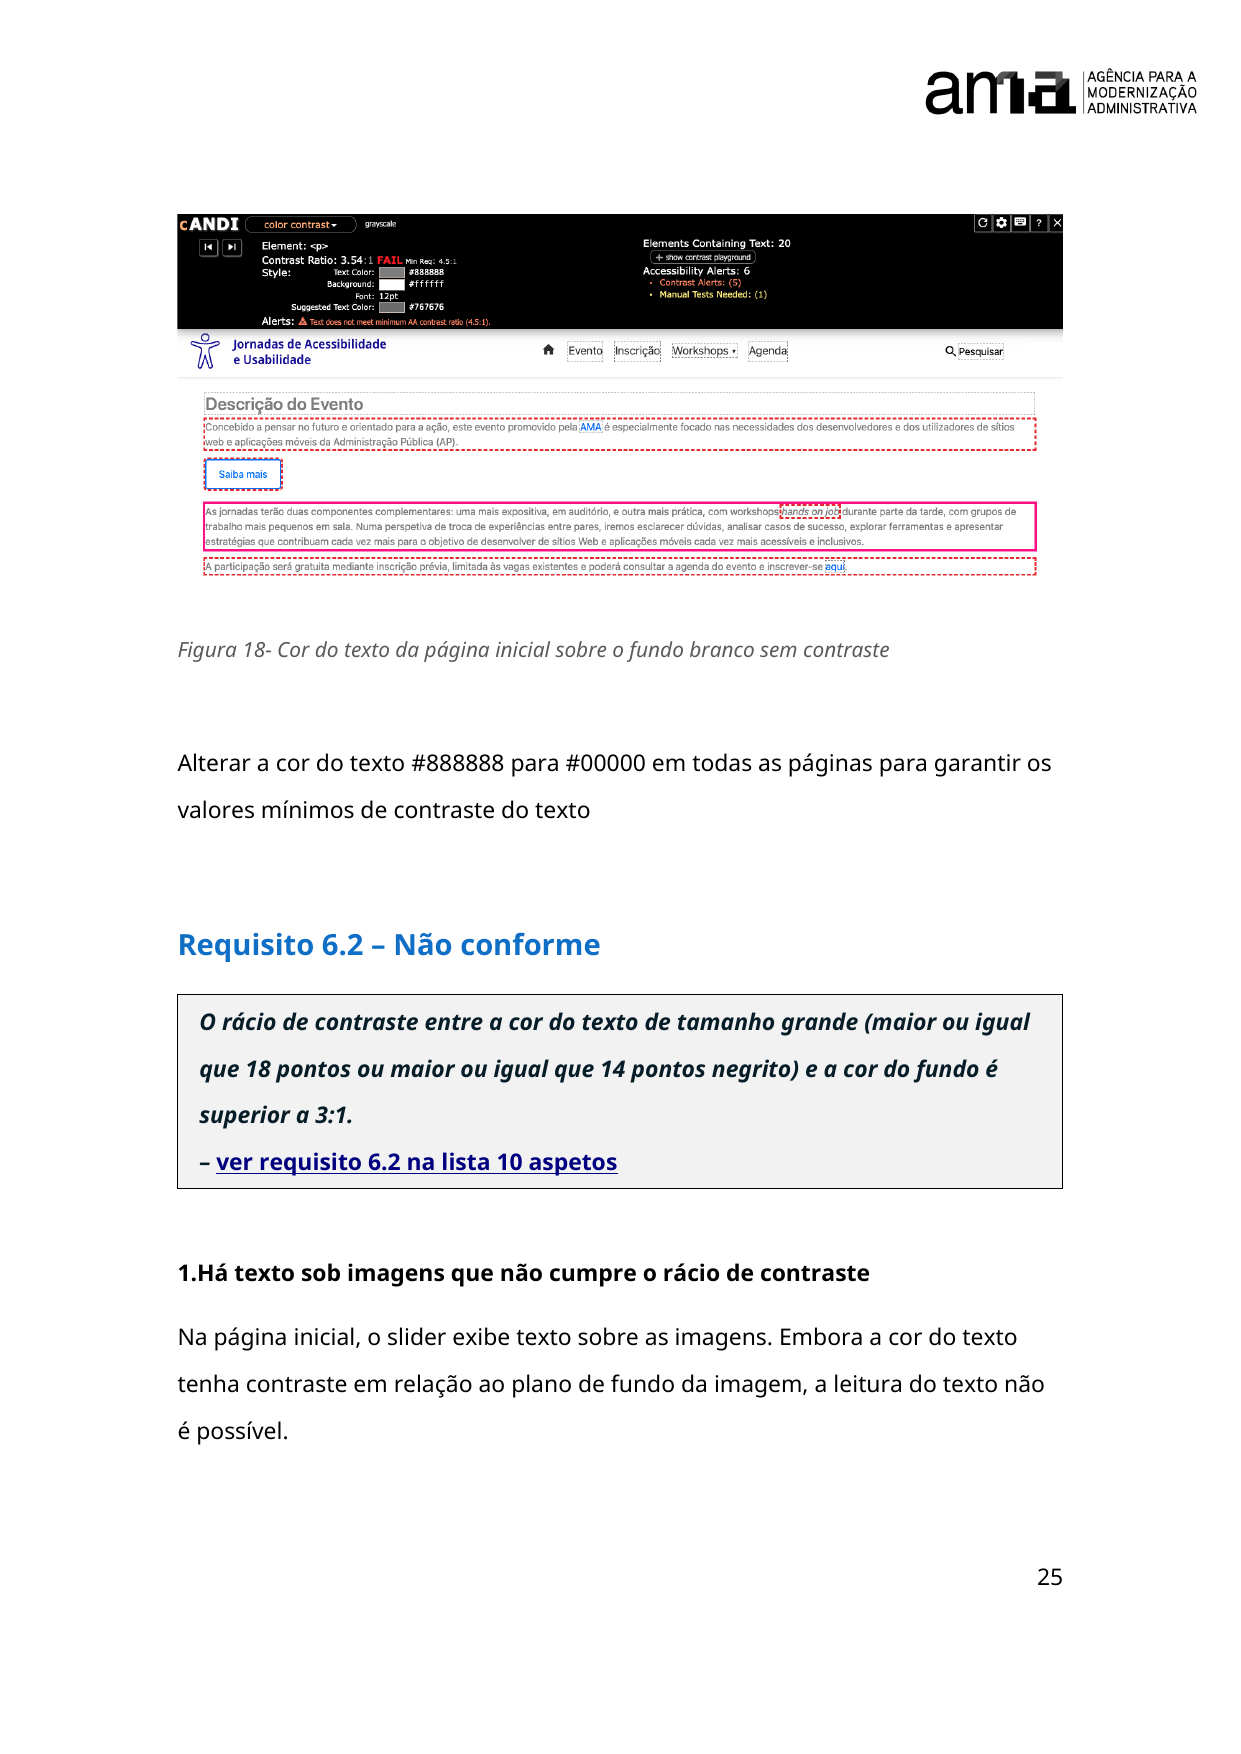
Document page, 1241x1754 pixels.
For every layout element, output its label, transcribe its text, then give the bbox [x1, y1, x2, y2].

text Figura 18- Cor do texto da página inicial sobre o fundo branco sem contraste [177, 635, 1063, 664]
text Alterar a cor do texto #888888 para #00000 em todas as páginas para garantir os valores mínimos de contraste do texto [177, 747, 1063, 825]
text O rácio de contraste entre a cor do texto de tamanho grande (maior ou igual que 18 pontos ou maior ou igual que 14 pontos negrito) e a cor do fundo é superior a 3:1. – ver requisito 6.2 na lista 10 aspetos [178, 995, 1062, 1188]
subtitle Requisito 6.2 – Não conforme [177, 924, 1063, 964]
text Na página inicial, o slider exibe texto sobre as imagens. Embora a cor do texto tenha contraste em relação ao plano de fundo da imagem, a leitura do texto não é possível. [177, 1321, 1063, 1446]
text 1.Há texto sob imagens que não cumpre o rácio de contraste [177, 1257, 1063, 1288]
